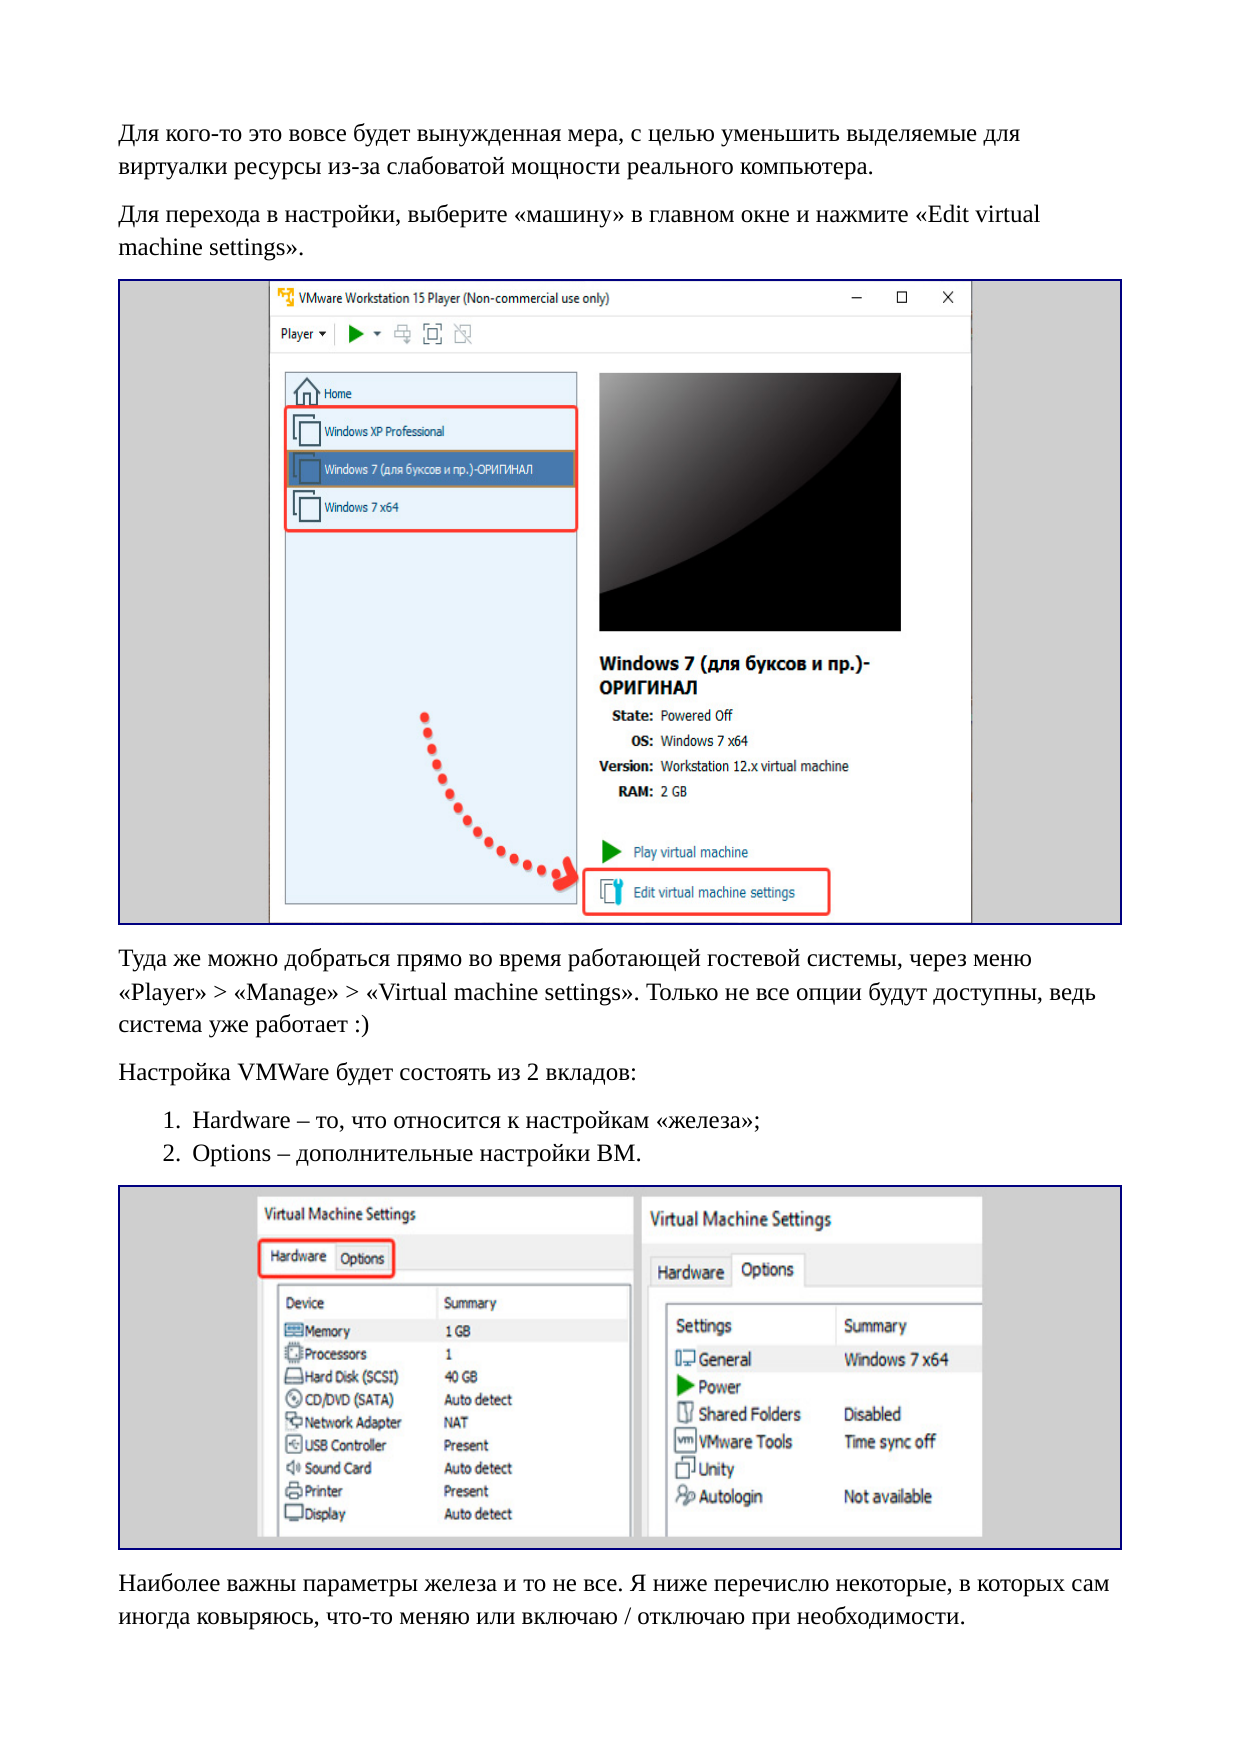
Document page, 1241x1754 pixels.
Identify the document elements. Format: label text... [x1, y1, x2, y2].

picture [120, 281, 1120, 923]
list Options – дополнительные настройки ВМ. [162, 1138, 1122, 1167]
text Туда же можно добраться прямо во время работающей гостевой системы, через меню «Player» > «Manage» > «Virtual machine settings». Только не все опции будут доступны, ведь система уже работает :) [118, 943, 1122, 1038]
text Настройка VMWare будет состоять из 2 вкладов: [118, 1057, 1122, 1086]
text Наиболее важны параметры железа и то не все. Я ниже перечислю некоторые, в которых сам иногда ковыряюсь, что-то меняю или включаю / отключаю при необходимости. [118, 1568, 1122, 1630]
text Для кого-то это вовсе будет вынужденная мера, с целью уменьшить выделяемые для виртуалки ресурсы из-за слабоватой мощности реального компьютера. [118, 118, 1122, 180]
picture [120, 1187, 1120, 1548]
text Для перехода в настройки, выберите «машину» в главном окне и нажмите «Edit virtual machine settings». [118, 199, 1122, 261]
list Hardware – то, что относится к настройкам «железа»; [162, 1105, 1122, 1133]
